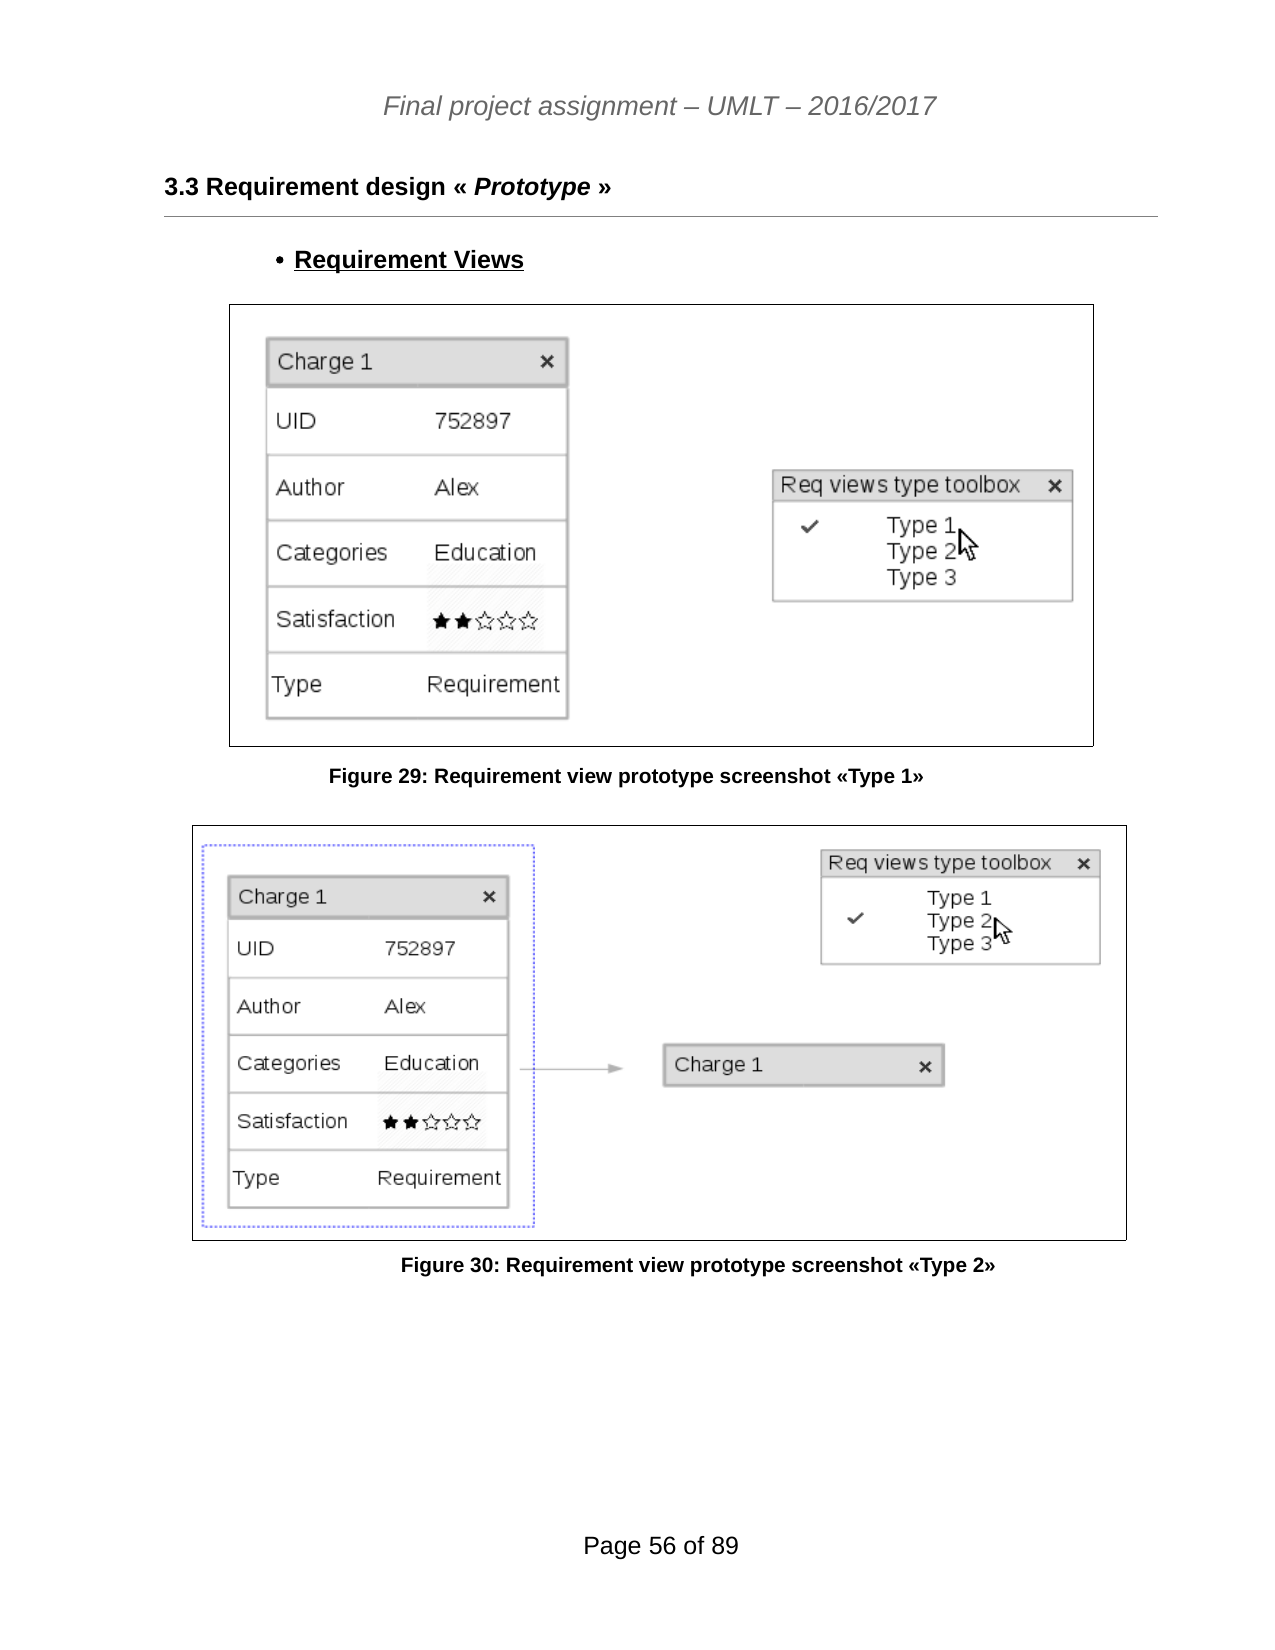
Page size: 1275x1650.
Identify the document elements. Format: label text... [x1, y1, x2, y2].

picture [231, 307, 1091, 743]
picture [195, 828, 1124, 1238]
subtitle 3.3 Requirement design « Prototype » [164, 172, 1158, 201]
list Requirement Views [275, 245, 1158, 274]
text Figure 29: Requirement view prototype screenshot «Type 1» [164, 304, 1158, 789]
list Figure 30: Requirement view prototype screenshot «Type 2» [202, 836, 1158, 1276]
